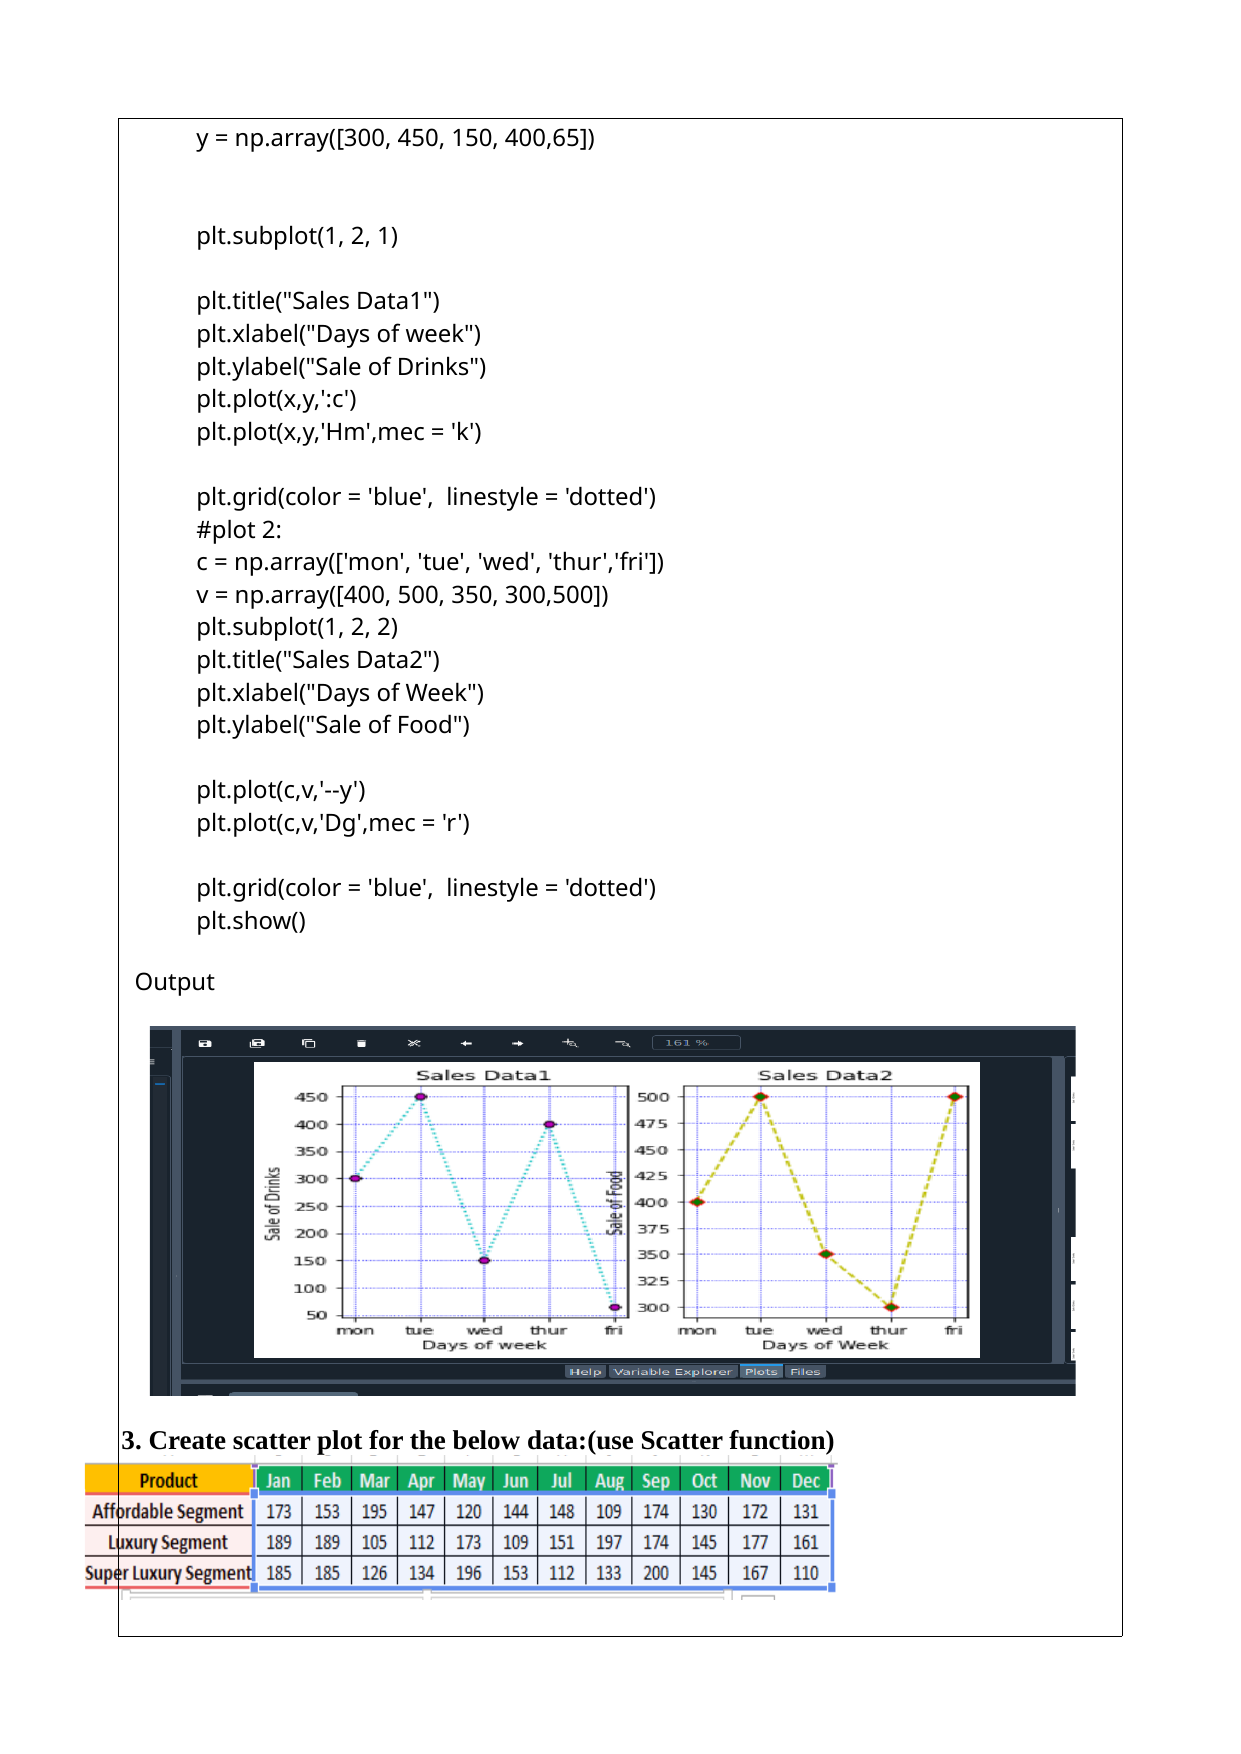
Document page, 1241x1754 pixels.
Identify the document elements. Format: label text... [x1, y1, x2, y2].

list #plot 2: [196, 512, 1119, 545]
list v = np.array([400, 500, 350, 300,500]) [196, 578, 1119, 610]
picture [119, 1455, 844, 1600]
list plt.grid(color = 'blue', linestyle = 'dotted') [196, 871, 1119, 904]
list plt.xlabel("Days of Week") [196, 675, 1119, 708]
list plt.subplot(1, 2, 1) [196, 219, 1119, 252]
list plt.plot(x,y,'Hm',mec = 'k') [196, 414, 1119, 447]
list plt.grid(color = 'blue', linestyle = 'dotted') [196, 480, 1119, 512]
list plt.ylabel("Sale of Food") [196, 708, 1119, 741]
list [85, 965, 118, 998]
list c = np.array(['mon', 'tue', 'wed', 'thur','fri']) [196, 545, 1119, 578]
list plt.title("Sales Data1") [196, 284, 1119, 317]
list y = np.array([300, 450, 150, 400,65]) [196, 121, 1119, 154]
list plt.xlabel("Days of week") [196, 317, 1119, 349]
picture [714, 1026, 1076, 1396]
list plt.ylabel("Sale of Drinks") [196, 349, 1119, 382]
picture [84, 1455, 118, 1600]
list Output [119, 965, 1119, 998]
list plt.title("Sales Data2") [196, 643, 1119, 675]
list plt.plot(c,v,'--y') [196, 773, 1119, 806]
list plt.show() [196, 904, 1119, 936]
list plt.subplot(1, 2, 2) [196, 610, 1119, 643]
list plt.plot(c,v,'Dg',mec = 'r') [196, 806, 1119, 838]
list plt.plot(x,y,':c') [196, 382, 1119, 414]
list 3. Create scatter plot for the below data:(use Scatter function) [121, 1424, 1119, 1455]
